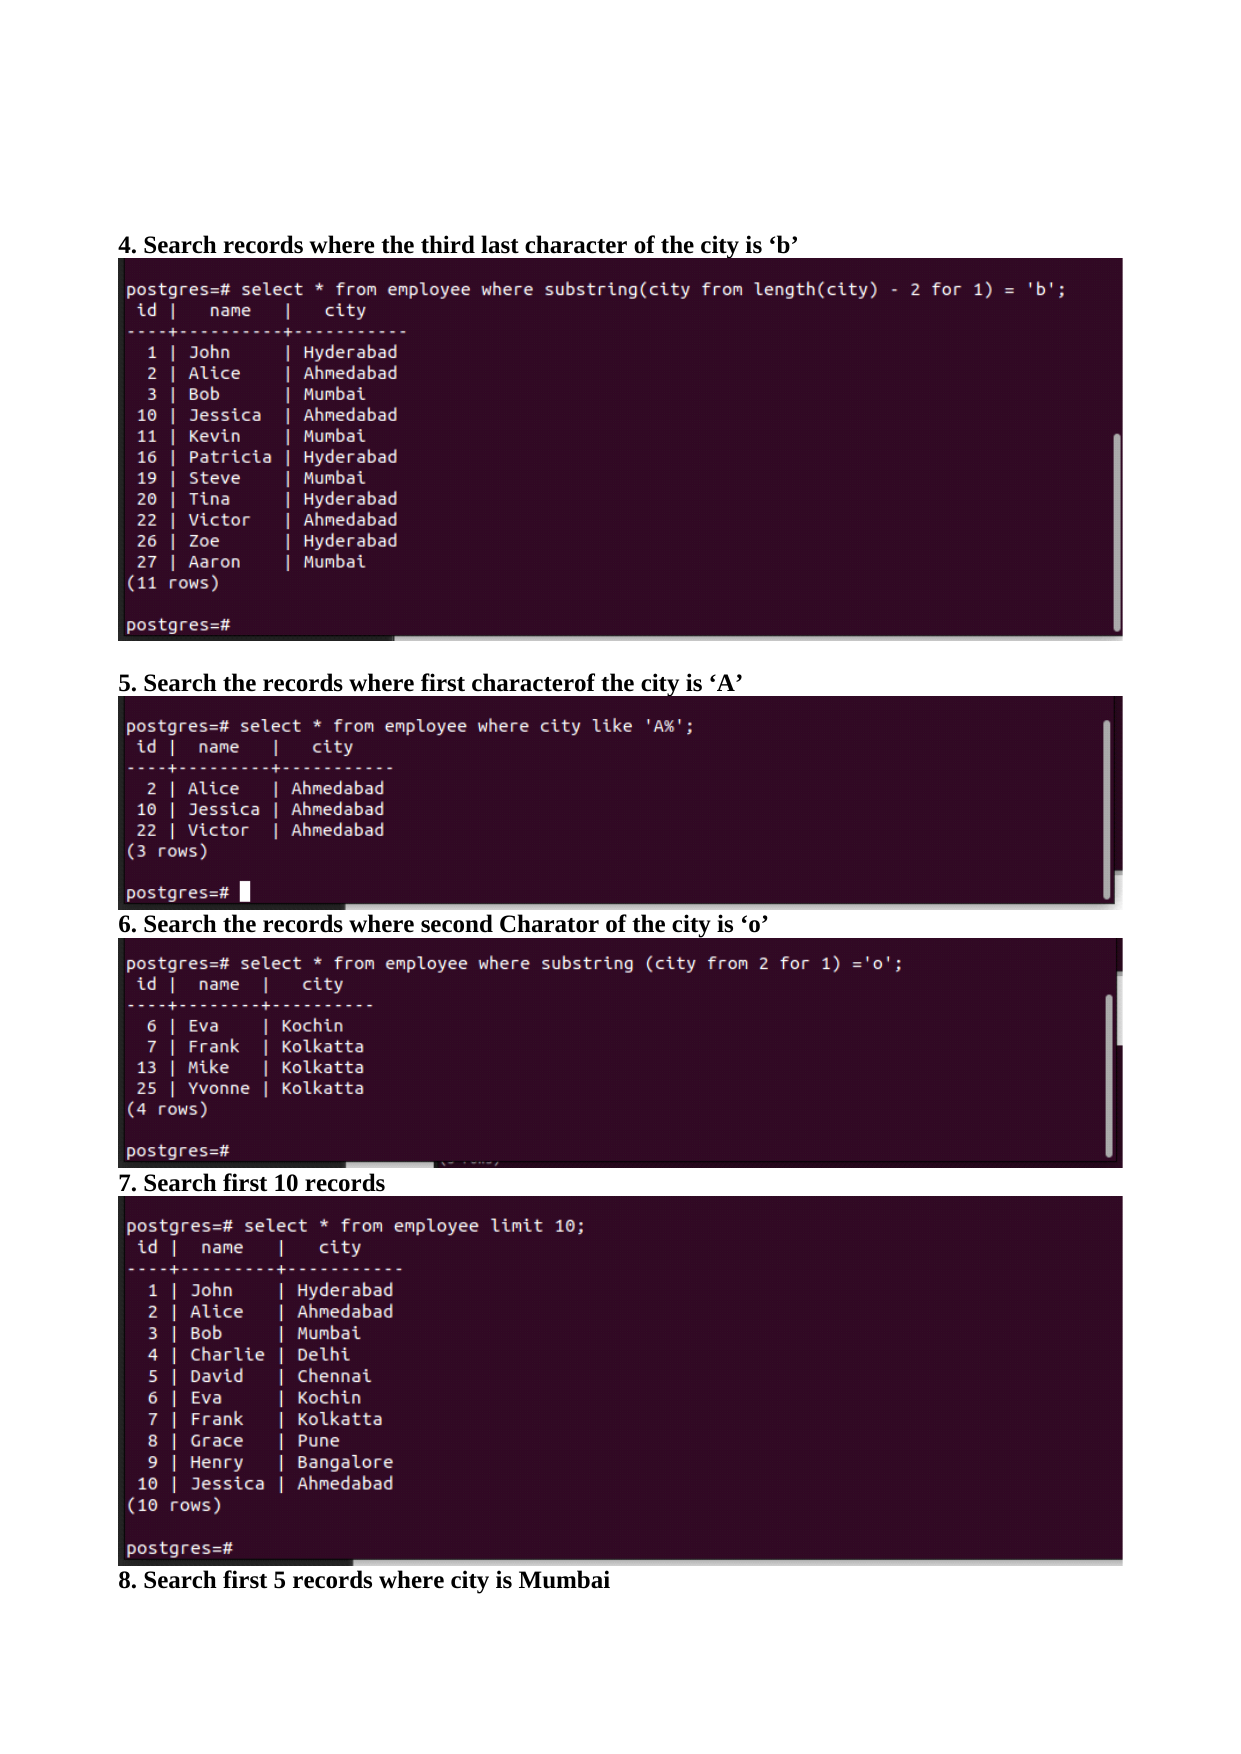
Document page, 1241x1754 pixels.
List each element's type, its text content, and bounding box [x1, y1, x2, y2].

text 8. Search first 5 records where city is Mumbai [118, 1566, 1122, 1594]
text 5. Search the records where first characterof the city is ‘A’ [118, 668, 1122, 696]
text 4. Search records where the third last character of the city is ‘b’ [118, 230, 1122, 258]
text 7. Search first 10 records [118, 1168, 1122, 1196]
text 6. Search the records where second Charator of the city is ‘o’ [118, 910, 1122, 938]
